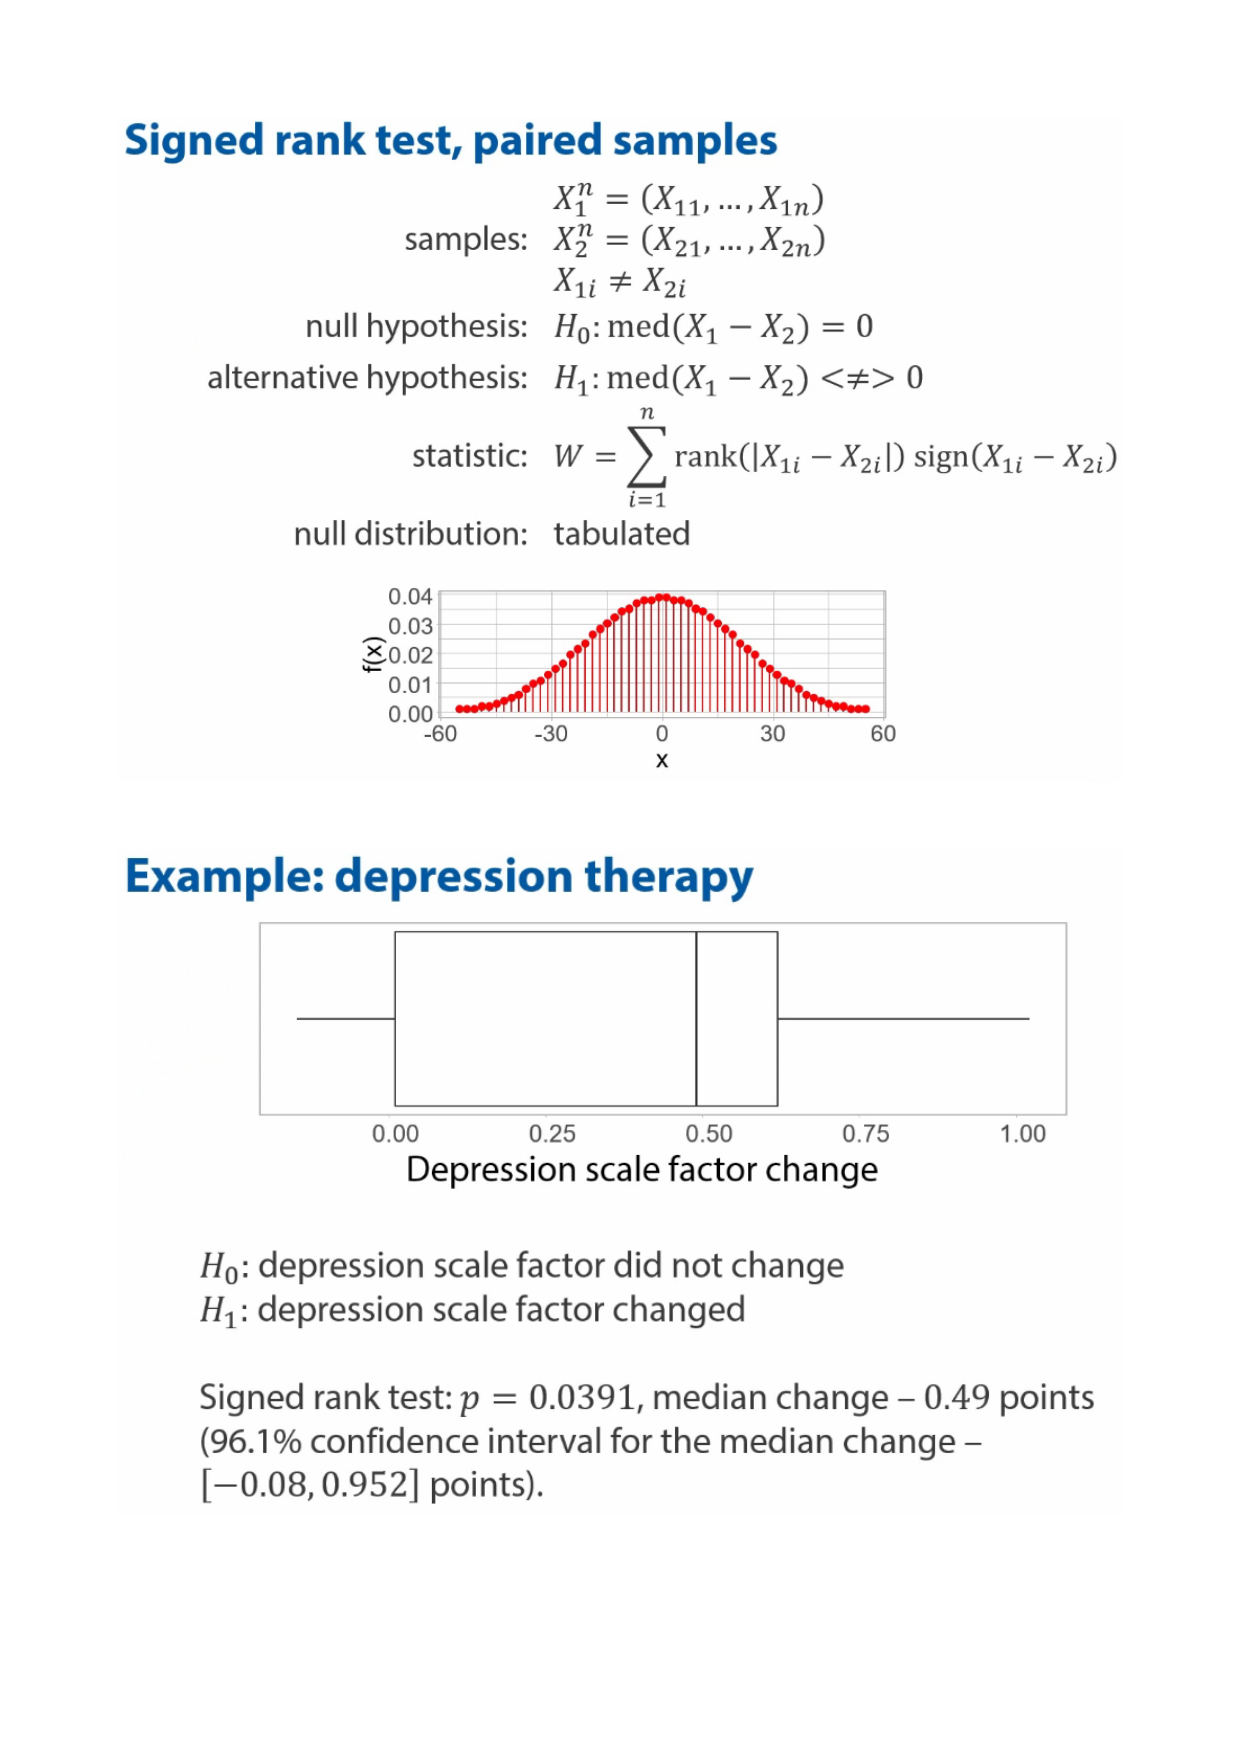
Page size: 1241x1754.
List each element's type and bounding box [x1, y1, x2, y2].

picture [118, 848, 1123, 1516]
picture [118, 118, 1123, 782]
